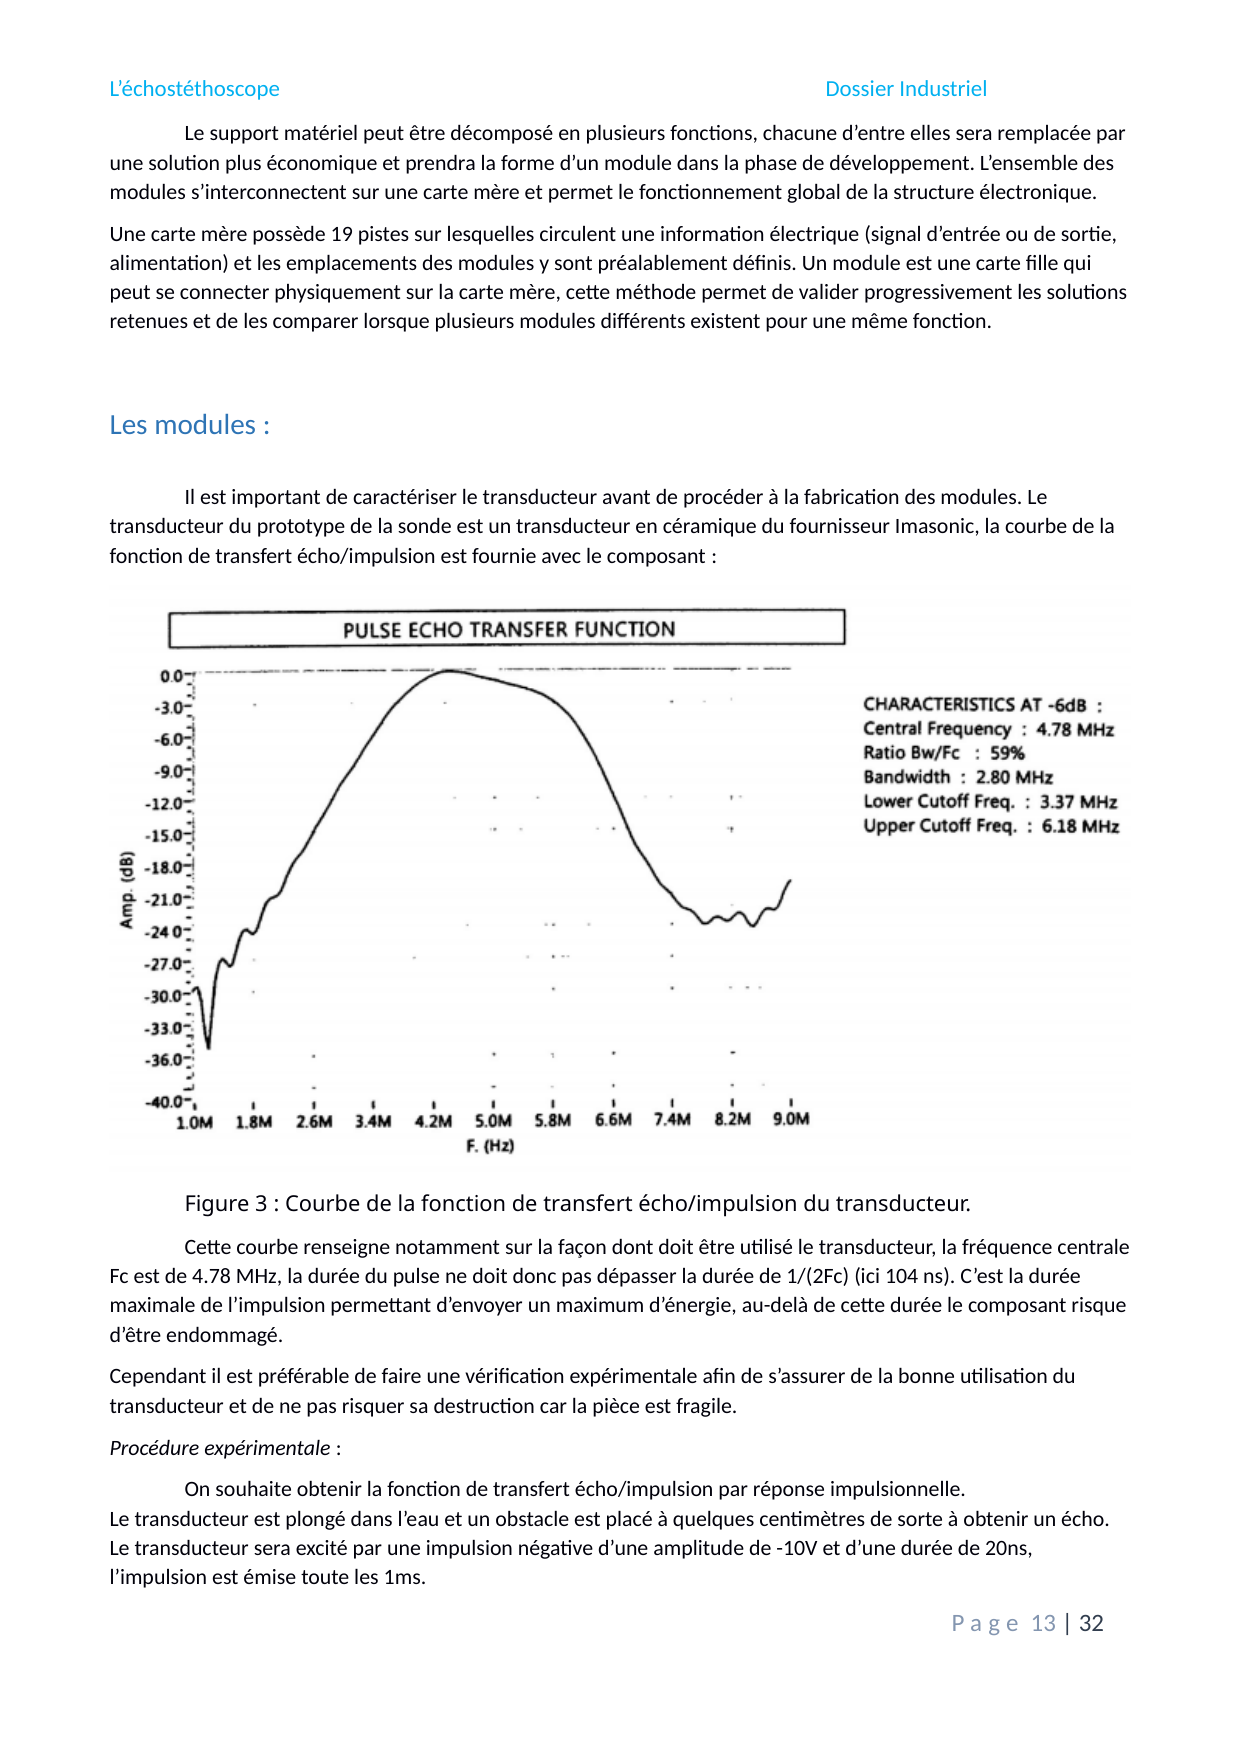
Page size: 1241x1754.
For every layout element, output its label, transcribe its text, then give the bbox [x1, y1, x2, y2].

text Cette courbe renseigne notamment sur la façon dont doit être utilisé le transducteur, la fréquence centrale Fc est de 4.78 MHz, la durée du pulse ne doit donc pas dépasser la durée de 1/(2Fc) (ici 104 ns). C’est la durée maximale de l’impulsion permettant d’envoyer un maximum d’énergie, au-delà de cette durée le composant risque d’être endommagé. [109, 1233, 1131, 1347]
text On souhaite obtenir la fonction de transfert écho/impulsion par réponse impulsionnelle. Le transducteur est plongé dans l’eau et un obstacle est placé à quelques centimètres de sorte à obtenir un écho. Le transducteur sera excité par une impulsion négative d’une amplitude de -10V et d’une durée de 20ns, l’impulsion est émise toute les 1ms. [109, 1475, 1131, 1590]
text Figure 3 : Courbe de la fonction de transfert écho/impulsion du transducteur. [109, 1188, 1131, 1218]
subtitle Les modules : [109, 406, 1131, 442]
picture [109, 583, 1131, 1173]
text Une carte mère possède 19 pistes sur lesquelles circulent une information électrique (signal d’entrée ou de sortie, alimentation) et les emplacements des modules y sont préalablement définis. Un module est une carte fille qui peut se connecter physiquement sur la carte mère, cette méthode permet de valider progressivement les solutions retenues et de les comparer lorsque plusieurs modules différents existent pour une même fonction. [109, 220, 1131, 334]
text Cependant il est préférable de faire une vérification expérimentale afin de s’assurer de la bonne utilisation du transducteur et de ne pas risquer sa destruction car la pièce est fragile. [109, 1363, 1131, 1418]
text Procédure expérimentale : [109, 1434, 1131, 1460]
text Le support matériel peut être décomposé en plusieurs fonctions, chacune d’entre elles sera remplacée par une solution plus économique et prendra la forme d’un module dans la phase de développement. L’ensemble des modules s’interconnectent sur une carte mère et permet le fonctionnement global de la structure électronique. [109, 119, 1131, 205]
text Il est important de caractériser le transducteur avant de procéder à la fabrication des modules. Le transducteur du prototype de la sonde est un transducteur en céramique du fournisseur Imasonic, la courbe de la fonction de transfert écho/impulsion est fournie avec le composant : [109, 483, 1131, 568]
